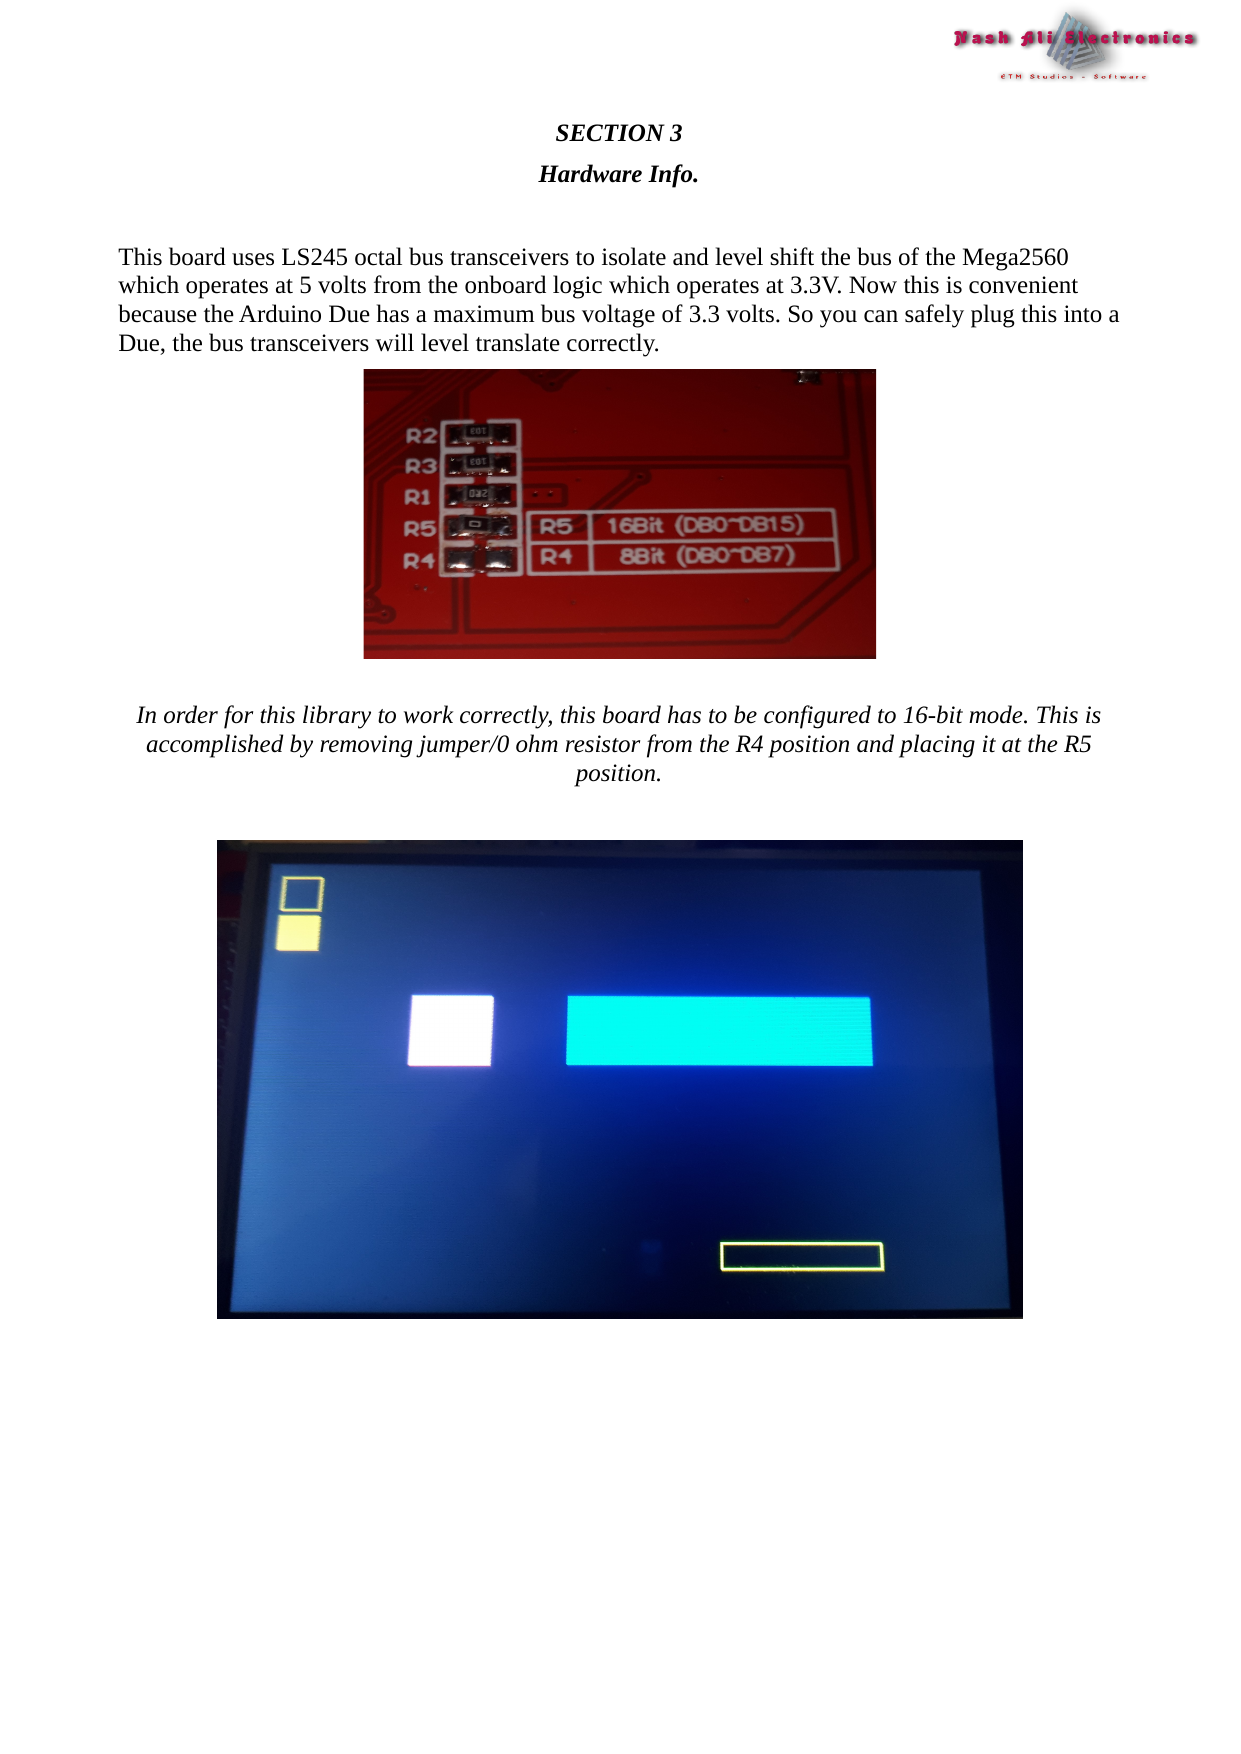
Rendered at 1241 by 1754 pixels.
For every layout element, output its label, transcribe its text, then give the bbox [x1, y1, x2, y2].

text In order for this library to work correctly, this board has to be configured to 16-bit mode. This is accomplished by removing jumper/0 ohm resistor from the R4 position and placing it at the R5 position. [118, 700, 1122, 787]
text SECTION 3 [118, 118, 1122, 147]
text This board uses LS245 octal bus transceivers to isolate and level shift the bus of the Mega2560 which operates at 5 volts from the onboard logic which operates at 3.3V. Now this is convenient because the Arduino Due has a maximum bus voltage of 3.3 volts. So you can safely plug this into a Due, the bus transceivers will level translate correctly. [118, 242, 1122, 357]
picture [917, 0, 1240, 89]
picture [363, 369, 877, 659]
text Hardware Info. [118, 159, 1122, 188]
picture [217, 840, 1023, 1319]
